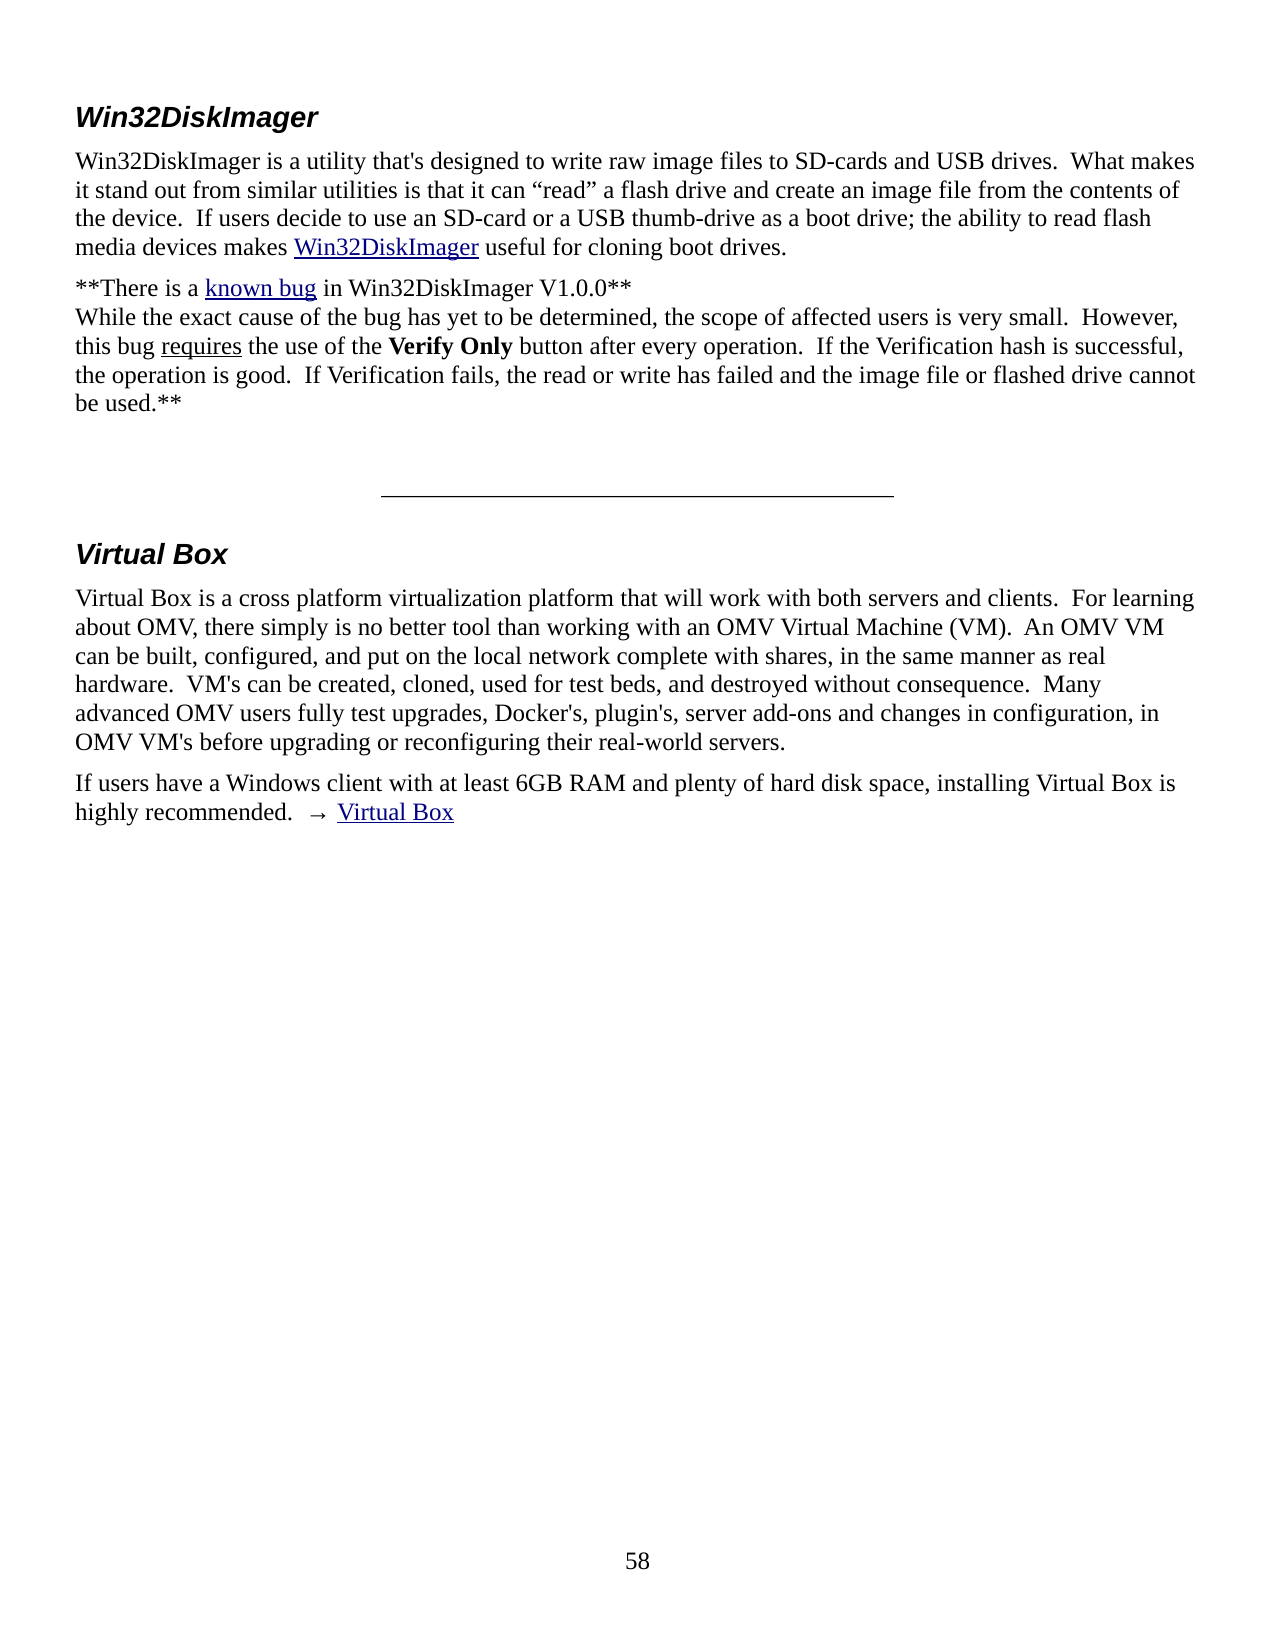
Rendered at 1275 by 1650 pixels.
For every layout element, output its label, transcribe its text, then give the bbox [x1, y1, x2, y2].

text **There is a known bug in Win32DiskImager V1.0.0** While the exact cause of the bug has yet to be determined, the scope of affected users is very small. However, this bug requires the use of the Verify Only button after every operation. If the Verification hash is successful, the operation is good. If Verification fails, the read or write has failed and the image file or flashed drive cannot be used.** [75, 273, 1200, 417]
text If users have a Windows client with at least 6GB RAM and plenty of hard disk space, installing Virtual Box is highly recommended. → Virtual Box [75, 768, 1200, 826]
subtitle Win32DiskImager [75, 100, 1200, 133]
text Virtual Box is a cross platform virtualization platform that will work with both servers and clients. For learning about OMV, there simply is no better tool than working with an OMV Virtual Machine (VM). An OMV VM can be built, configured, and put on the local network complete with shares, in the same manner as real hardware. VM's can be created, cloned, used for test beds, and destroyed without consequence. Many advanced OMV users fully test upgrades, Docker's, plugin's, server add-ons and changes in configuration, in OMV VM's before upgrading or reconfiguring their real-world servers. [75, 583, 1200, 756]
subtitle Virtual Box [75, 537, 1200, 571]
text _________________________________________ [75, 471, 1200, 500]
text Win32DiskImager is a utility that's designed to write raw image files to SD-cards and USB drives. What makes it stand out from similar utilities is that it can “read” a flash drive and create an image file from the contents of the device. If users decide to use an SD-card or a USB thumb-drive as a boot drive; the ability to read flash media devices makes Win32DiskImager useful for cloning boot drives. [75, 146, 1200, 261]
